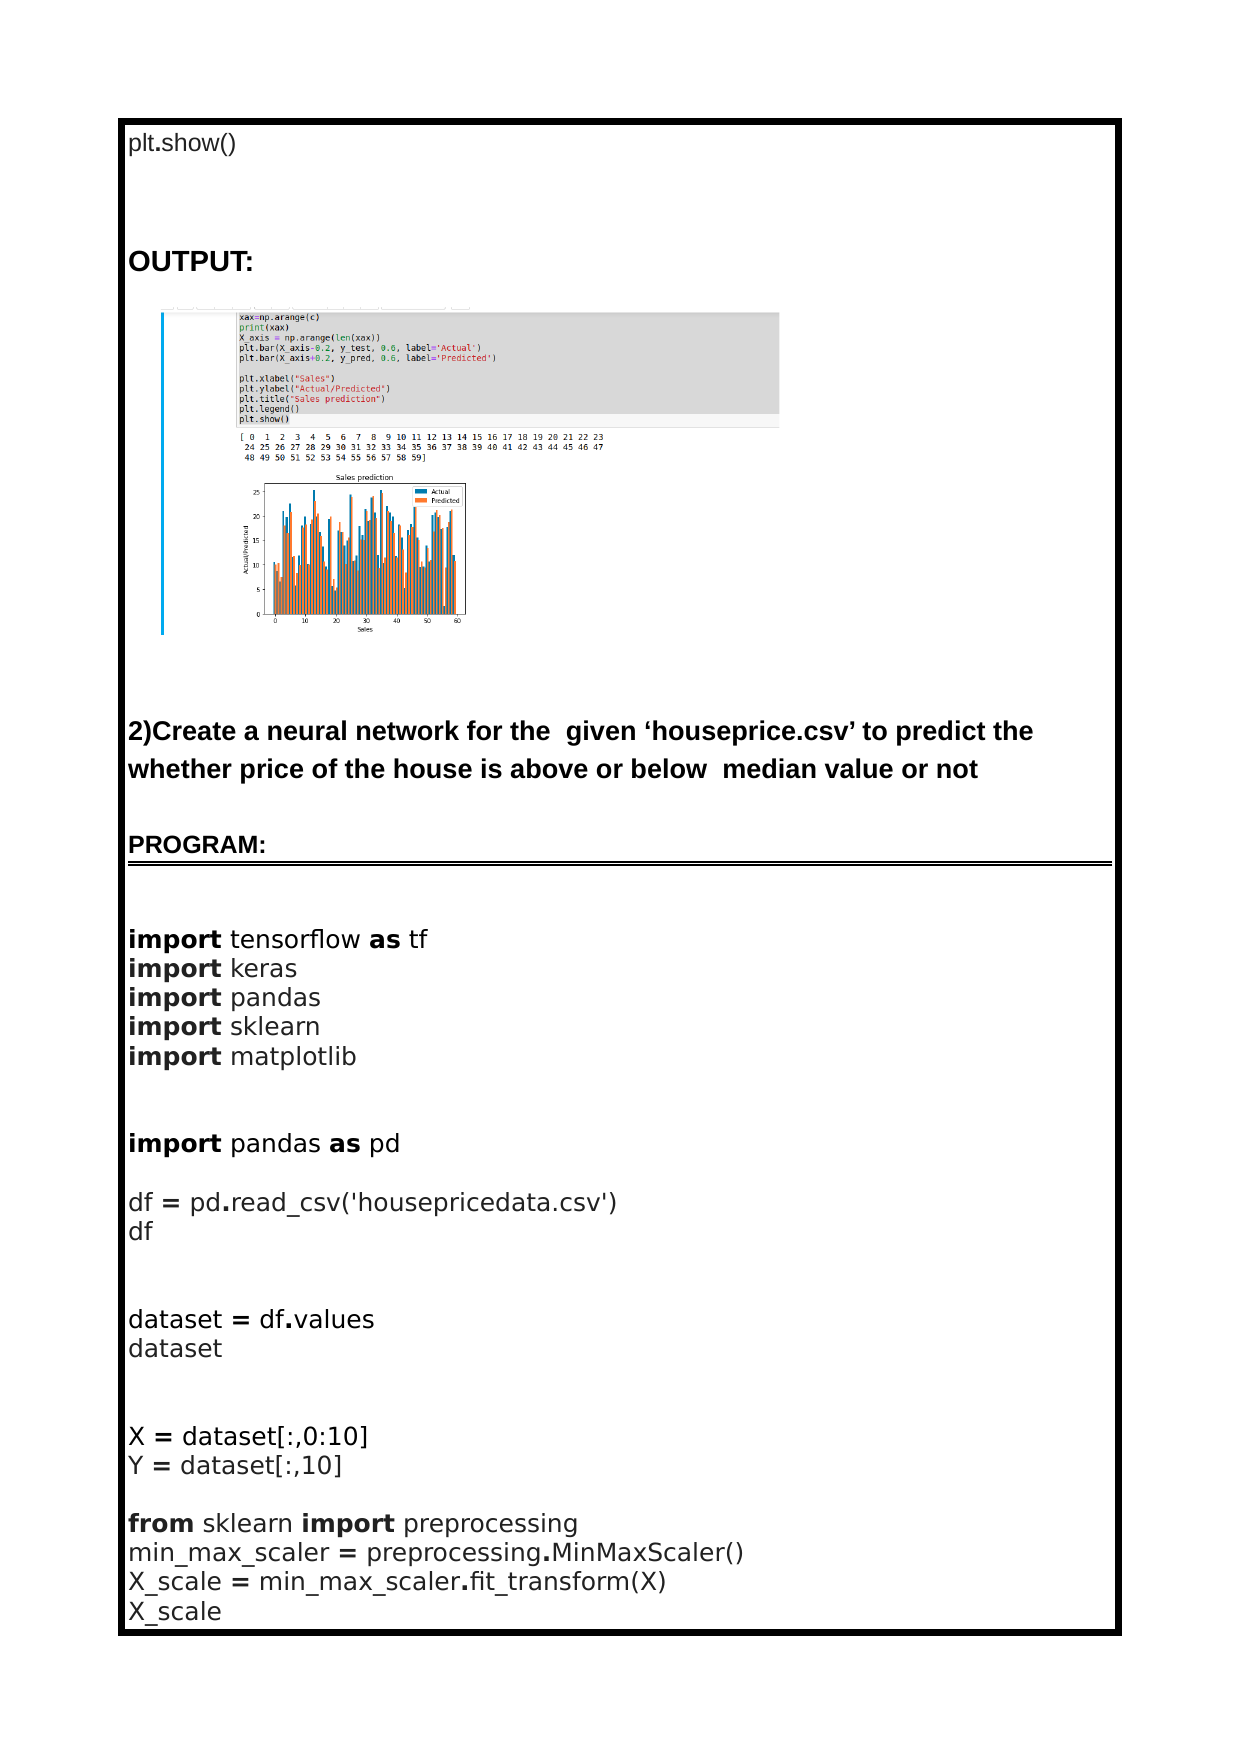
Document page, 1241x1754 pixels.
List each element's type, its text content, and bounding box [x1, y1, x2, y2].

list PROGRAM: [128, 822, 1112, 861]
text df [128, 1217, 1112, 1246]
text import pandas as pd [128, 1129, 1112, 1159]
text dataset [128, 1334, 1112, 1363]
text import keras [128, 954, 1112, 983]
text df = pd.read_csv('housepricedata.csv') [128, 1188, 1112, 1217]
list 2)Create a neural network for the given ‘houseprice.csv’ to predict the whether price of the house is above or below median value or not [128, 709, 1112, 784]
text X_scale = min_max_scaler.fit_transform(X) [128, 1568, 1112, 1597]
text Y = dataset[:,10] [128, 1451, 1112, 1480]
text from sklearn import preprocessing [128, 1509, 1112, 1538]
text import sklearn [128, 1012, 1112, 1042]
text min_max_scaler = preprocessing.MinMaxScaler() [128, 1538, 1112, 1568]
text dataset = df.values [128, 1305, 1112, 1334]
text X_scale [128, 1597, 1112, 1626]
text import matplotlib [128, 1042, 1112, 1071]
text X = dataset[:,0:10] [128, 1422, 1112, 1451]
text plt.show() [128, 128, 1112, 157]
picture [160, 307, 780, 635]
text import tensorflow as tf [128, 925, 1112, 954]
text OUTPUT: [128, 244, 1112, 278]
text import pandas [128, 983, 1112, 1012]
